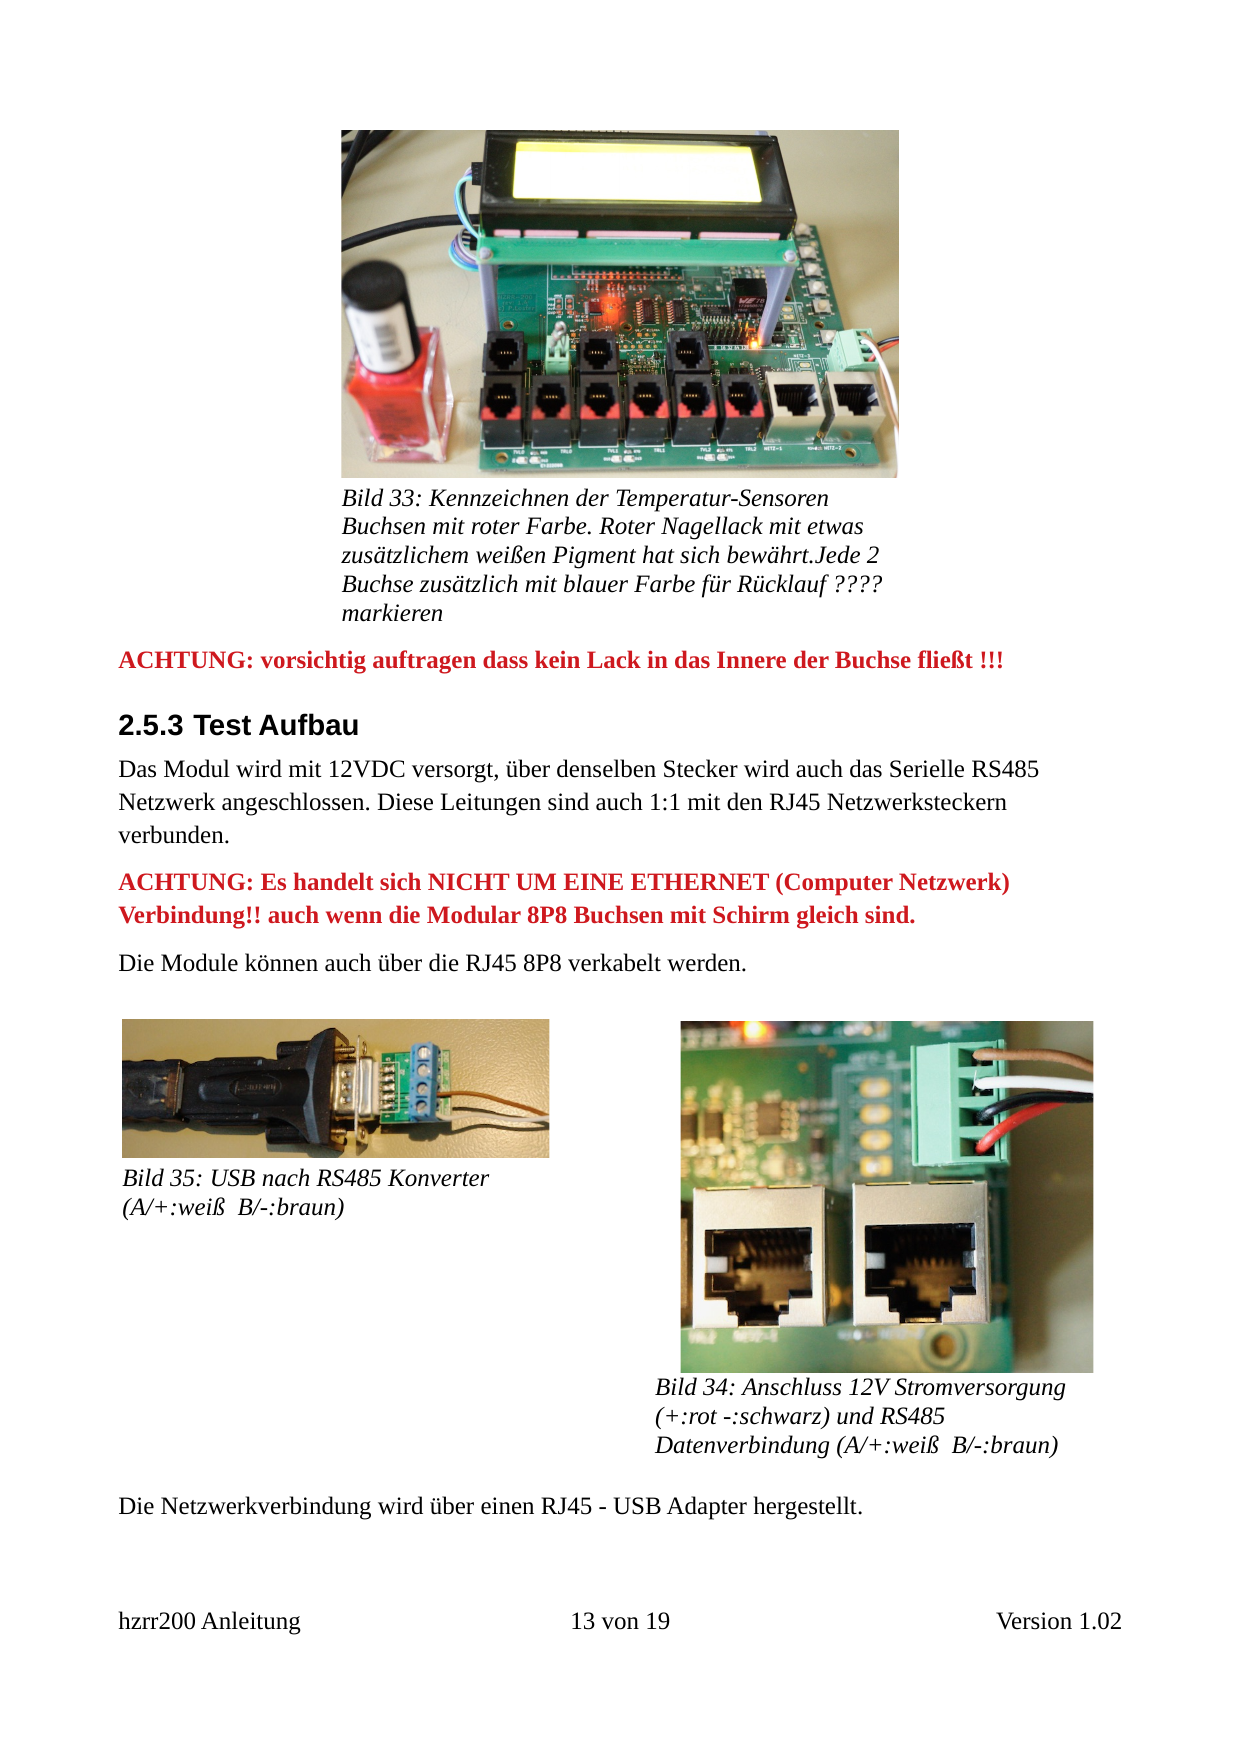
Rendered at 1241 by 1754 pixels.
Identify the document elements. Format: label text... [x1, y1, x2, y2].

text Bild 33: Kennzeichnen der Temperatur-Sensoren Buchsen mit roter Farbe. Roter Nagellack mit etwas zusätzlichem weißen Pigment hat sich bewährt.Jede 2 Buchse zusätzlich mit blauer Farbe für Rücklauf ???? markieren [341, 478, 899, 626]
picture [341, 130, 899, 478]
text Bild 34: Anschluss 12V Stromversorgung (+:rot -:schwarz) und RS485 Datenverbindung (A/+:weiß B/-:braun) [655, 1015, 1119, 1458]
text Die Netzwerkverbindung wird über einen RJ45 - USB Adapter hergestellt. [118, 1491, 1122, 1520]
text Bild 35: USB nach RS485 Konverter (A/+:weiß B/-:braun) [122, 1158, 549, 1221]
text Die Module können auch über die RJ45 8P8 verkabelt werden. [118, 948, 1122, 977]
text Das Modul wird mit 12VDC versorgt, über denselben Stecker wird auch das Serielle RS485 Netzwerk angeschlossen. Diese Leitungen sind auch 1:1 mit den RJ45 Netzwerksteckern verbunden. [118, 754, 1122, 848]
text ACHTUNG: vorsichtig auftragen dass kein Lack in das Innere der Buchse fließt !!! [118, 645, 1122, 674]
subtitle Test Aufbau [118, 707, 1122, 741]
picture [680, 1021, 1094, 1373]
text ACHTUNG: Es handelt sich NICHT UM EINE ETHERNET (Computer Netzwerk) Verbindung!! auch wenn die Modular 8P8 Buchsen mit Schirm gleich sind. [118, 867, 1122, 929]
picture [122, 1019, 550, 1158]
